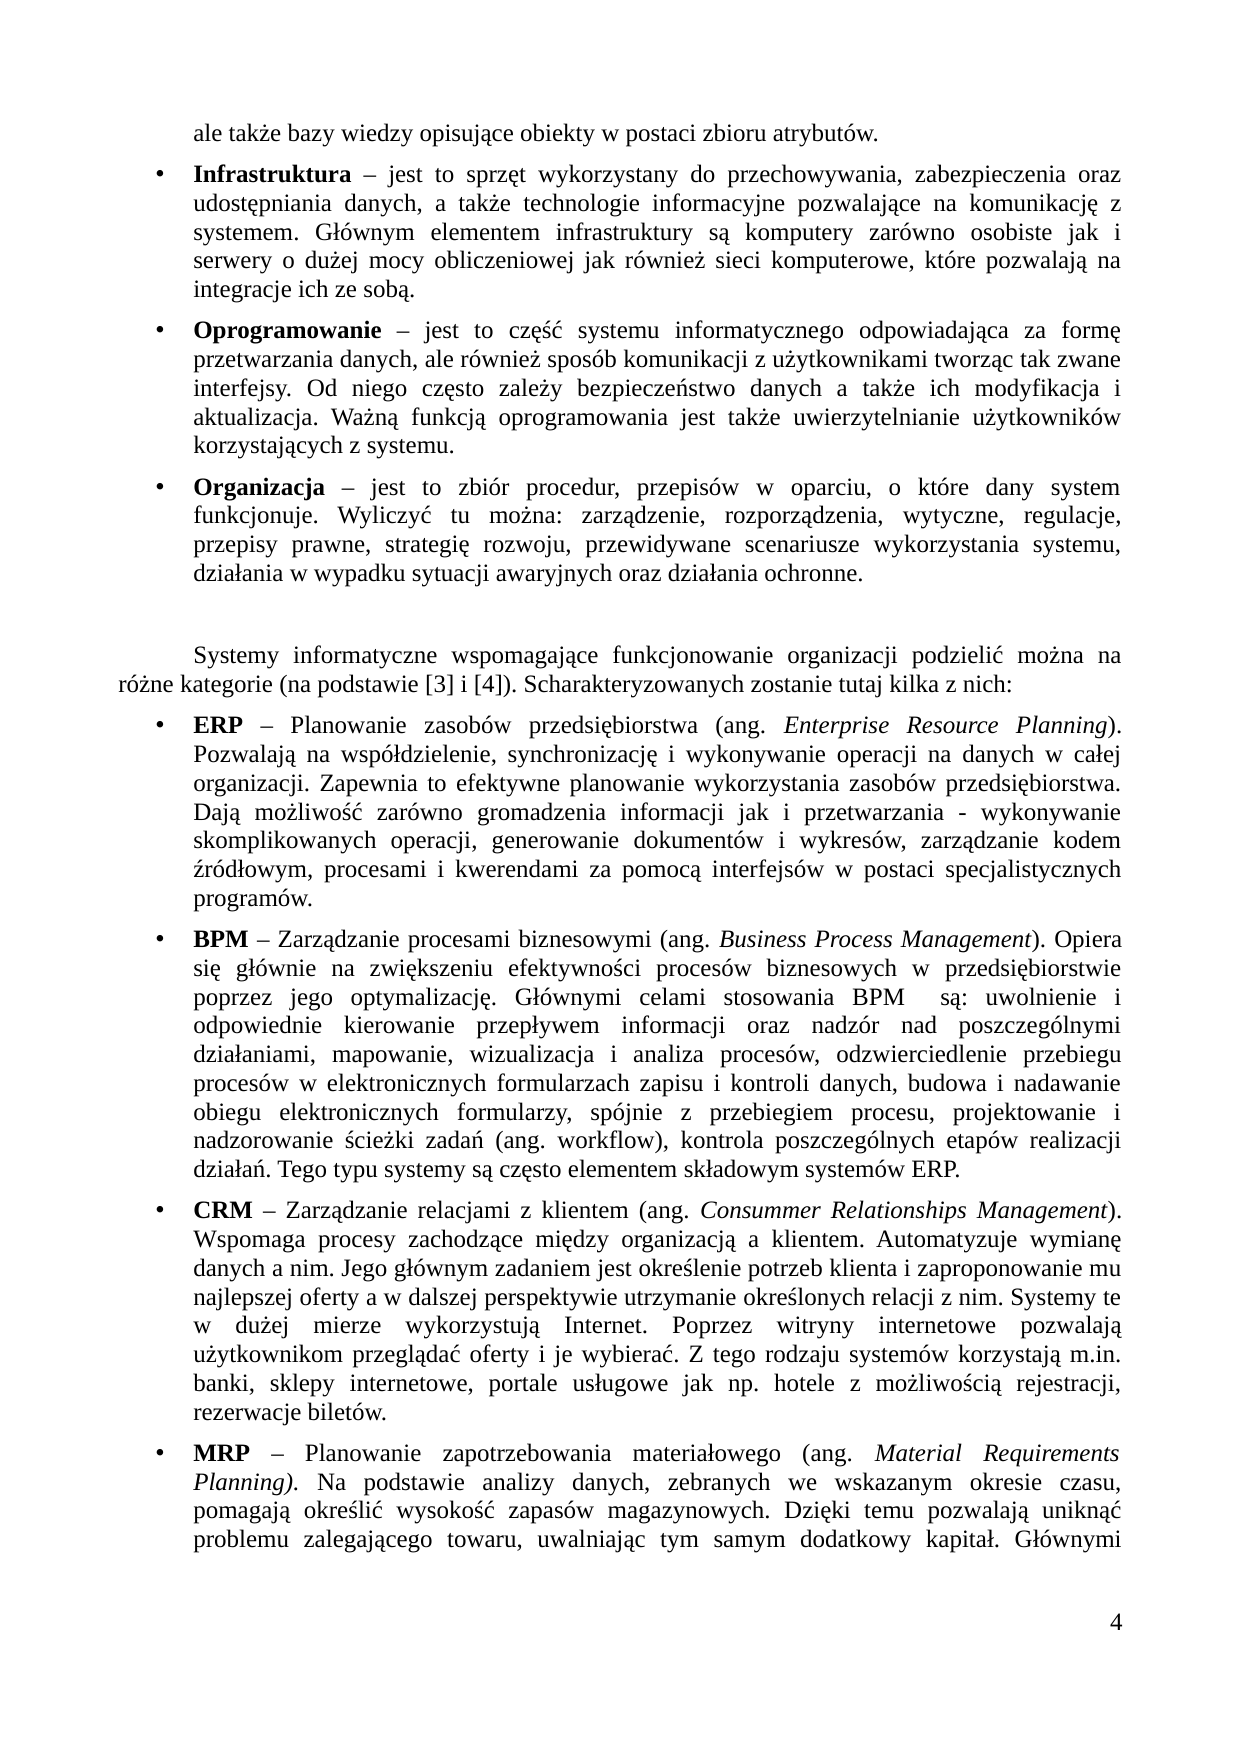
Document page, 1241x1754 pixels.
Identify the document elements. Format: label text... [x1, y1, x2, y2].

list BPM – Zarządzanie procesami biznesowymi (ang. Business Process Management). Opiera się głównie na zwiększeniu efektywności procesów biznesowych w przedsiębiorstwie poprzez jego optymalizację. Głównymi celami stosowania BPM są: uwolnienie i odpowiednie kierowanie przepływem informacji oraz nadzór nad poszczególnymi działaniami, mapowanie, wizualizacja i analiza procesów, odzwierciedlenie przebiegu procesów w elektronicznych formularzach zapisu i kontroli danych, budowa i nadawanie obiegu elektronicznych formularzy, spójnie z przebiegiem procesu, projektowanie i nadzorowanie ścieżki zadań (ang. workflow), kontrola poszczególnych etapów realizacji działań. Tego typu systemy są często elementem składowym systemów ERP. [156, 924, 1122, 1183]
list ale także bazy wiedzy opisujące obiekty w postaci zbioru atrybutów. [156, 118, 1122, 147]
list MRP – Planowanie zapotrzebowania materiałowego (ang. Material Requirements Planning). Na podstawie analizy danych, zebranych we wskazanym okresie czasu, pomagają określić wysokość zapasów magazynowych. Dzięki temu pozwalają uniknąć problemu zalegającego towaru, uwalniając tym samym dodatkowy kapitał. Głównymi [156, 1438, 1122, 1553]
text Systemy informatyczne wspomagające funkcjonowanie organizacji podzielić można na różne kategorie (na podstawie [3] i [4]). Scharakteryzowanych zostanie tutaj kilka z nich: [118, 641, 1122, 698]
list Oprogramowanie – jest to część systemu informatycznego odpowiadająca za formę przetwarzania danych, ale również sposób komunikacji z użytkownikami tworząc tak zwane interfejsy. Od niego często zależy bezpieczeństwo danych a także ich modyfikacja i aktualizacja. Ważną funkcją oprogramowania jest także uwierzytelnianie użytkowników korzystających z systemu. [156, 316, 1122, 459]
list ERP – Planowanie zasobów przedsiębiorstwa (ang. Enterprise Resource Planning). Pozwalają na współdzielenie, synchronizację i wykonywanie operacji na danych w całej organizacji. Zapewnia to efektywne planowanie wykorzystania zasobów przedsiębiorstwa. Dają możliwość zarówno gromadzenia informacji jak i przetwarzania - wykonywanie skomplikowanych operacji, generowanie dokumentów i wykresów, zarządzanie kodem źródłowym, procesami i kwerendami za pomocą interfejsów w postaci specjalistycznych programów. [156, 711, 1122, 912]
list CRM – Zarządzanie relacjami z klientem (ang. Consummer Relationships Management). Wspomaga procesy zachodzące między organizacją a klientem. Automatyzuje wymianę danych a nim. Jego głównym zadaniem jest określenie potrzeb klienta i zaproponowanie mu najlepszej oferty a w dalszej perspektywie utrzymanie określonych relacji z nim. Systemy te w dużej mierze wykorzystują Internet. Poprzez witryny internetowe pozwalają użytkownikom przeglądać oferty i je wybierać. Z tego rodzaju systemów korzystają m.in. banki, sklepy internetowe, portale usługowe jak np. hotele z możliwością rejestracji, rezerwacje biletów. [156, 1196, 1122, 1426]
list Organizacja – jest to zbiór procedur, przepisów w oparciu, o które dany system funkcjonuje. Wyliczyć tu można: zarządzenie, rozporządzenia, wytyczne, regulacje, przepisy prawne, strategię rozwoju, przewidywane scenariusze wykorzystania systemu, działania w wypadku sytuacji awaryjnych oraz działania ochronne. [156, 472, 1122, 587]
list Infrastruktura – jest to sprzęt wykorzystany do przechowywania, zabezpieczenia oraz udostępniania danych, a także technologie informacyjne pozwalające na komunikację z systemem. Głównym elementem infrastruktury są komputery zarówno osobiste jak i serwery o dużej mocy obliczeniowej jak również sieci komputerowe, które pozwalają na integracje ich ze sobą. [156, 159, 1122, 303]
